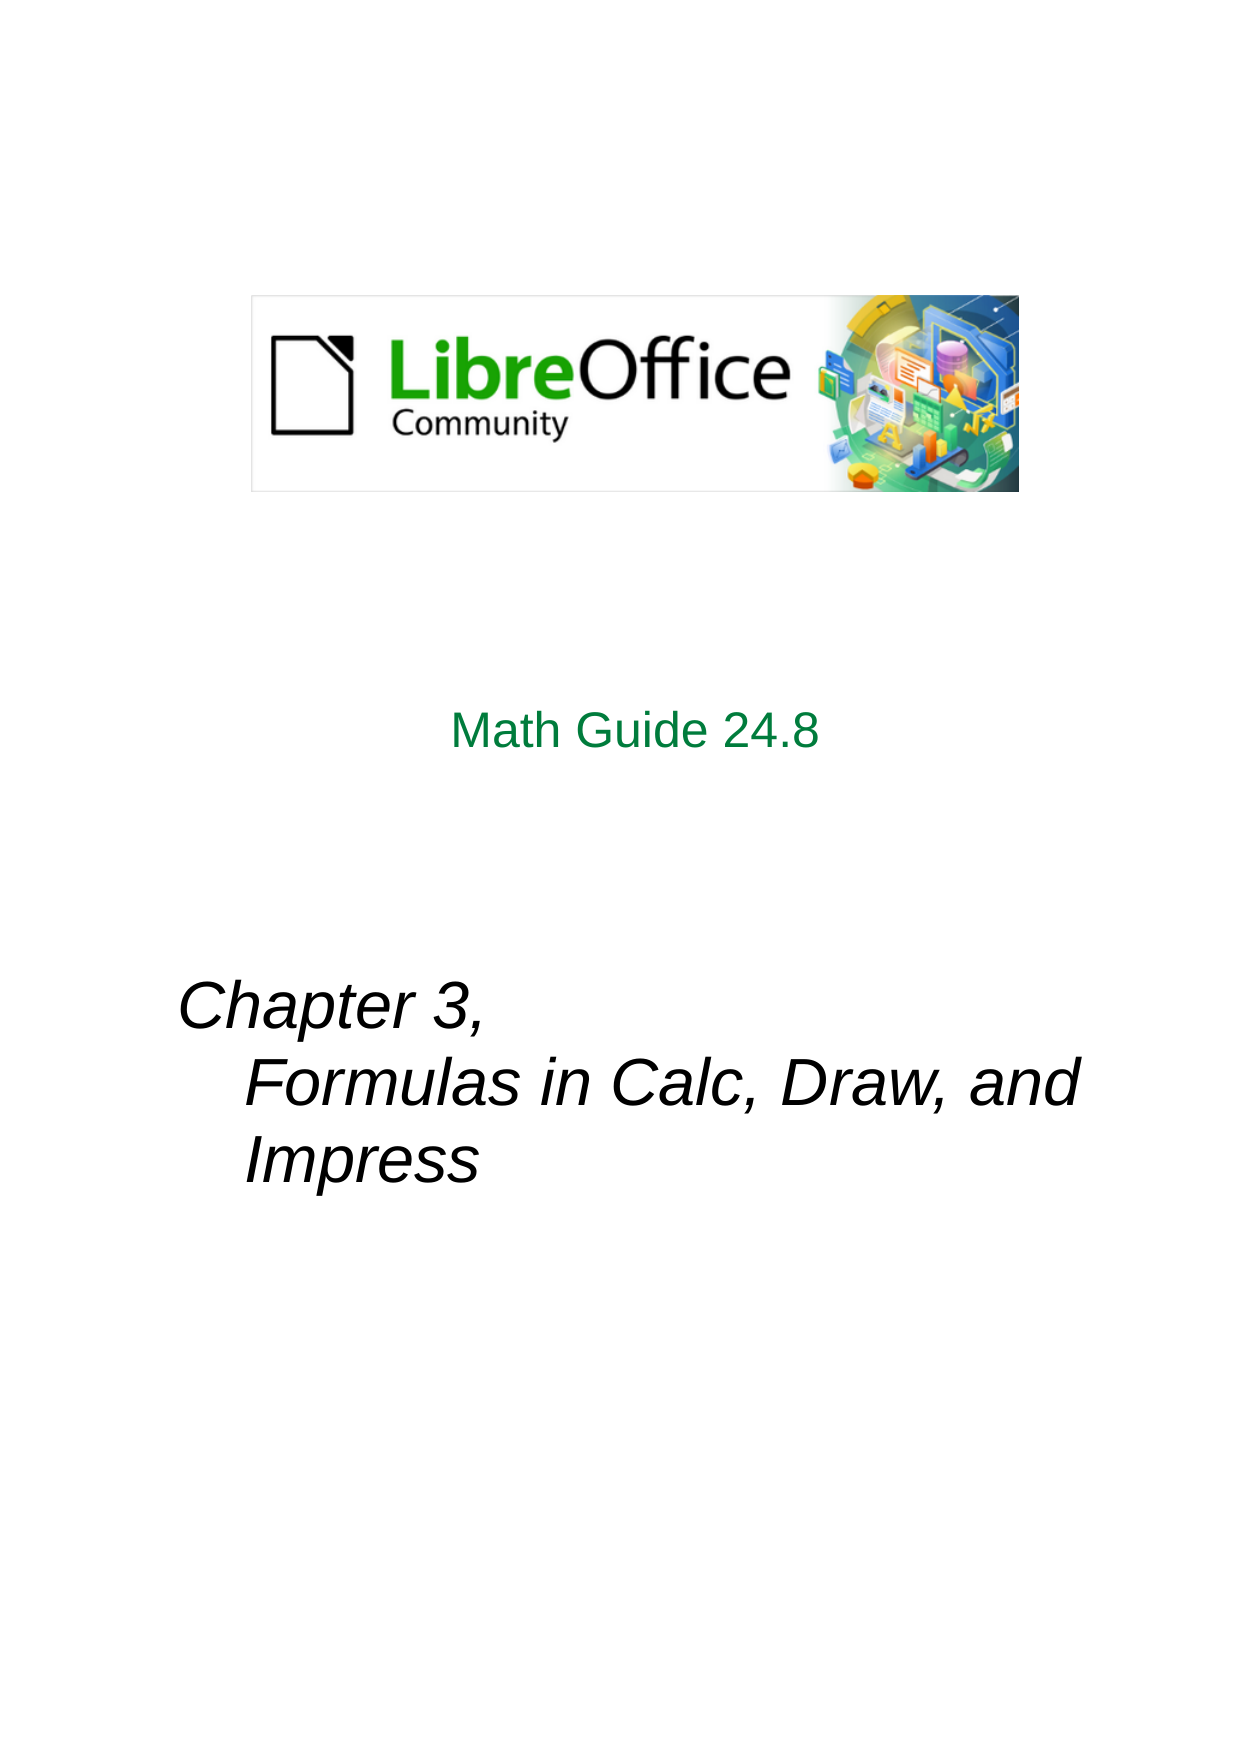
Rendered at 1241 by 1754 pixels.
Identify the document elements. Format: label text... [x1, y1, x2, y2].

text Math Guide 24.8 [177, 700, 1093, 758]
title Chapter 3, Formulas in Calc, Draw, and Impress [177, 966, 1093, 1196]
picture [251, 295, 1019, 492]
